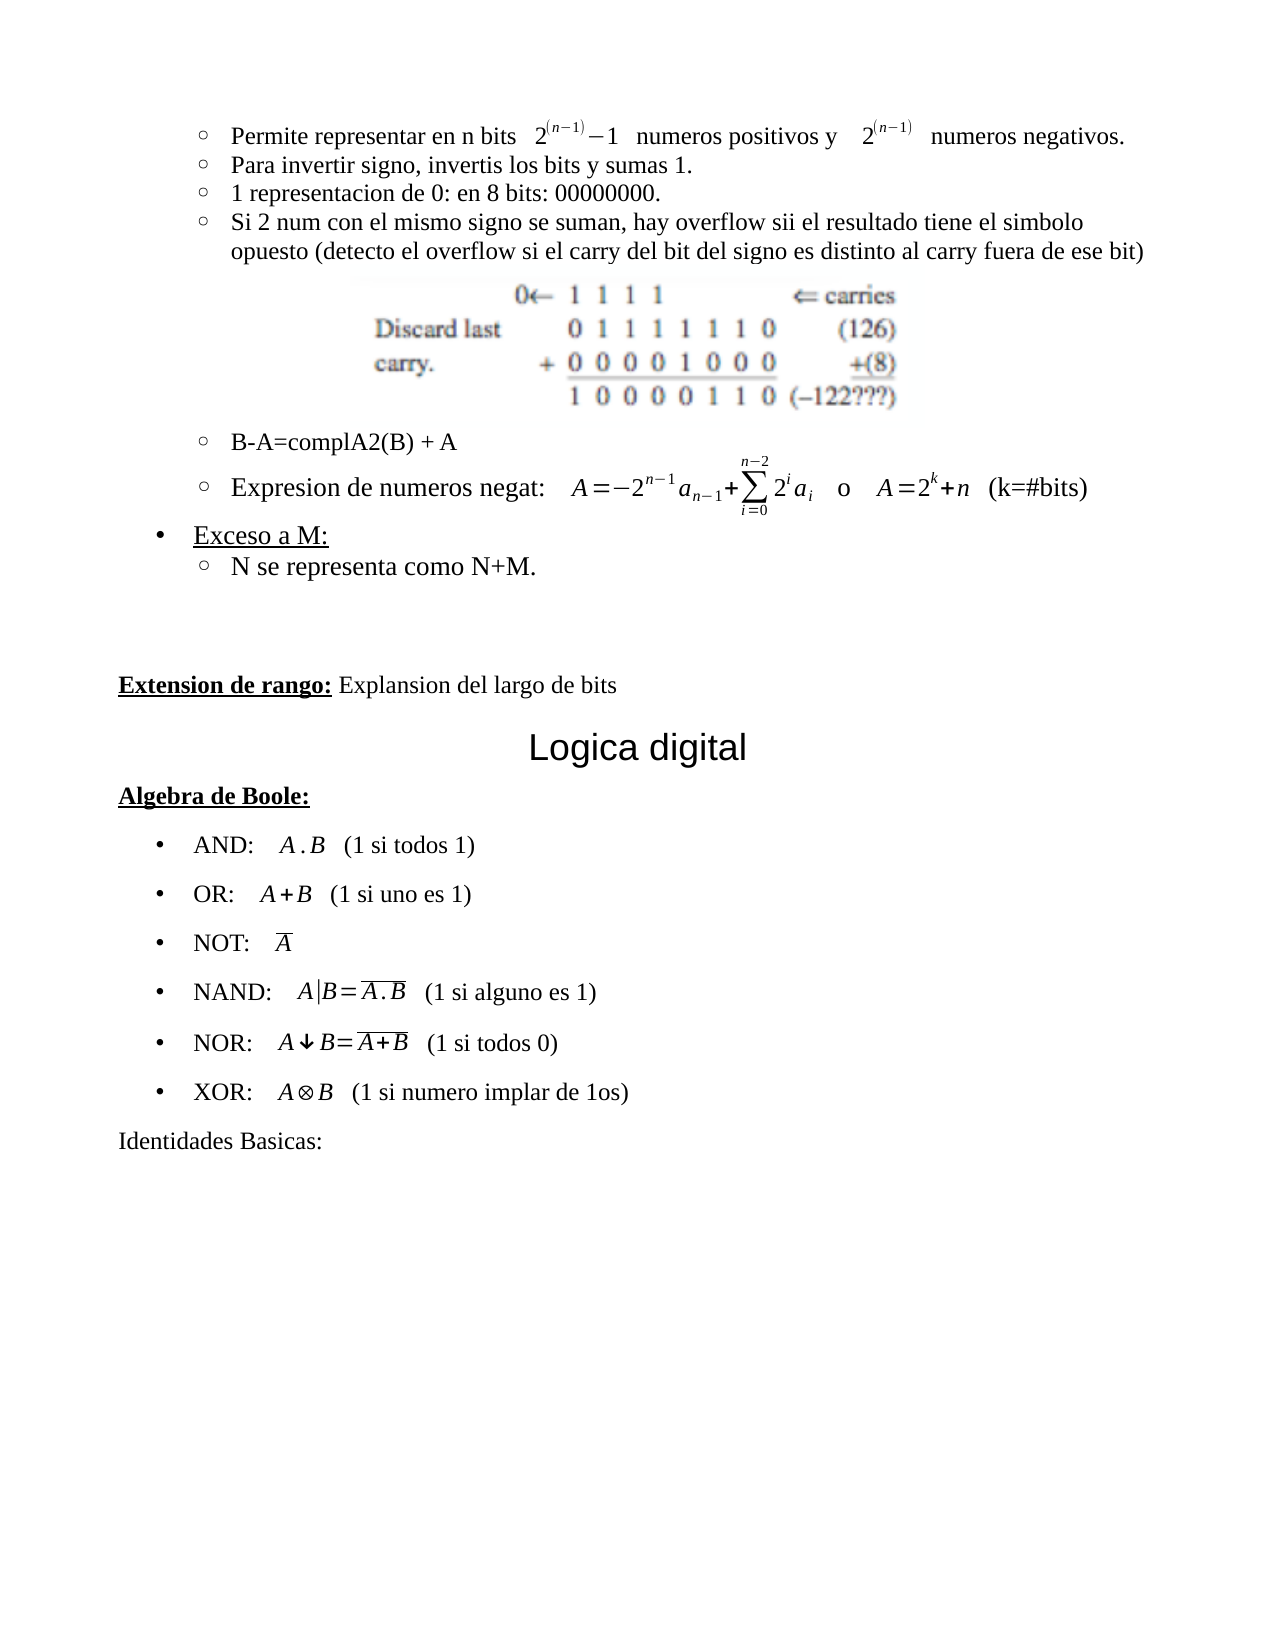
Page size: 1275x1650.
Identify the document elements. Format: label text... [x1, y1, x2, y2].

list Expresion de numeros negat: o (k=#bits) [193, 456, 1157, 519]
list NOR: (1 si todos 0) [156, 1028, 1157, 1056]
list N se representa como N+M. [193, 550, 1157, 582]
text Extension de rango: Explansion del largo de bits [118, 670, 1157, 699]
picture [747, 264, 925, 428]
list XOR: (1 si numero implar de 1os) [156, 1077, 1157, 1106]
list NOT: [156, 928, 1157, 957]
list 1 representacion de 0: en 8 bits: 00000000. [193, 178, 1157, 207]
list Exceso a M: [156, 519, 1157, 550]
list B-A=complA2(B) + A [193, 427, 1157, 456]
list Permite representar en n bitsnumeros positivos y numeros negativos. [193, 118, 1157, 150]
list Para invertir signo, invertis los bits y sumas 1. [193, 150, 1157, 178]
subtitle Logica digital [118, 726, 1157, 769]
list Si 2 num con el mismo signo se suman, hay overflow sii el resultado tiene el simbolo opuesto (detecto el overflow si el carry del bit del signo es distinto al carry fuera de ese bit) [193, 207, 1157, 265]
list OR: (1 si uno es 1) [156, 879, 1157, 908]
list AND: (1 si todos 1) [156, 830, 1157, 859]
text Algebra de Boole: [118, 781, 1157, 810]
text Identidades Basicas: [118, 1126, 1157, 1154]
list NAND: (1 si alguno es 1) [156, 977, 1157, 1007]
